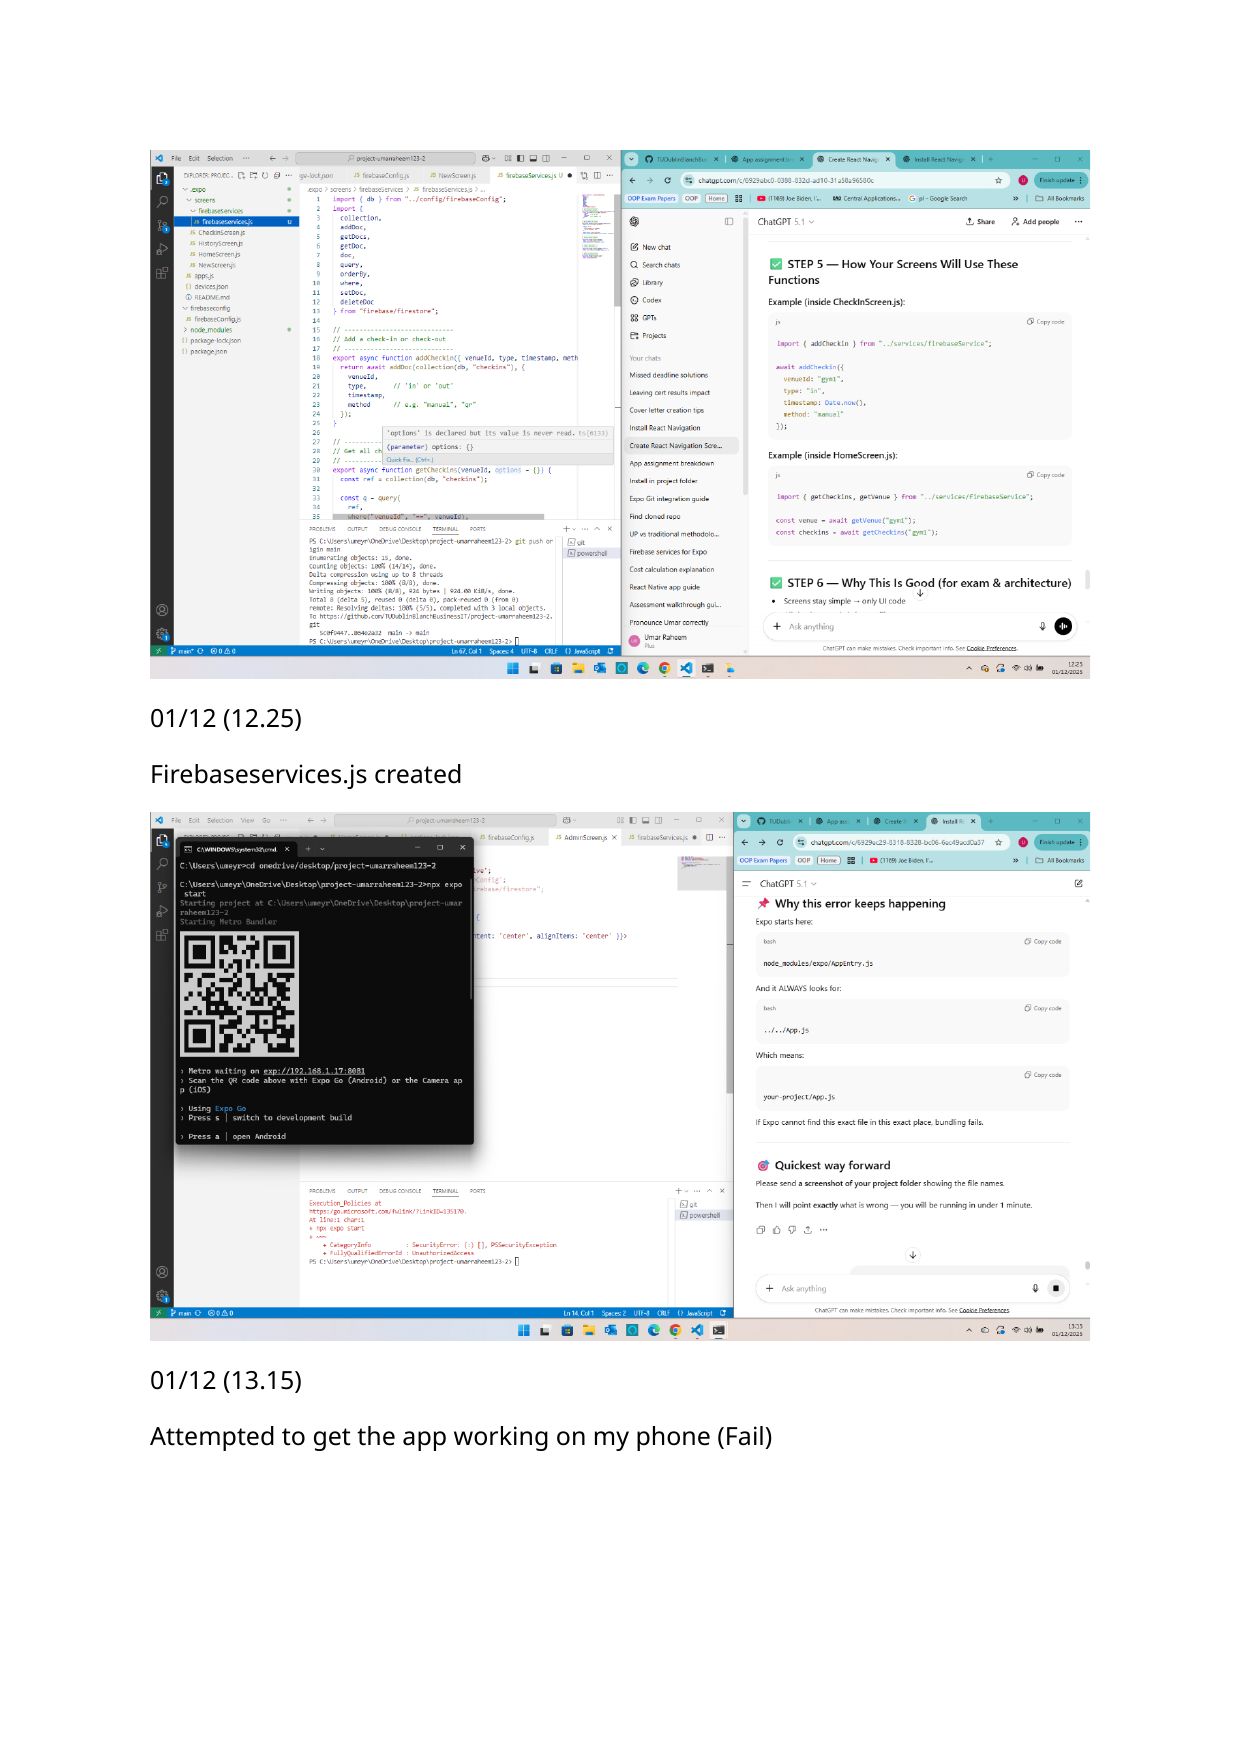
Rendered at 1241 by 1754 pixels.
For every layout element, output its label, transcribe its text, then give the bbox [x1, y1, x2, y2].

text Attempted to get the app working on my phone (Fail) [150, 1418, 1090, 1452]
text 01/12 (13.15) [150, 1362, 1090, 1397]
text Firebaseservices.js created [150, 756, 1090, 790]
text 01/12 (12.25) [150, 700, 1090, 734]
